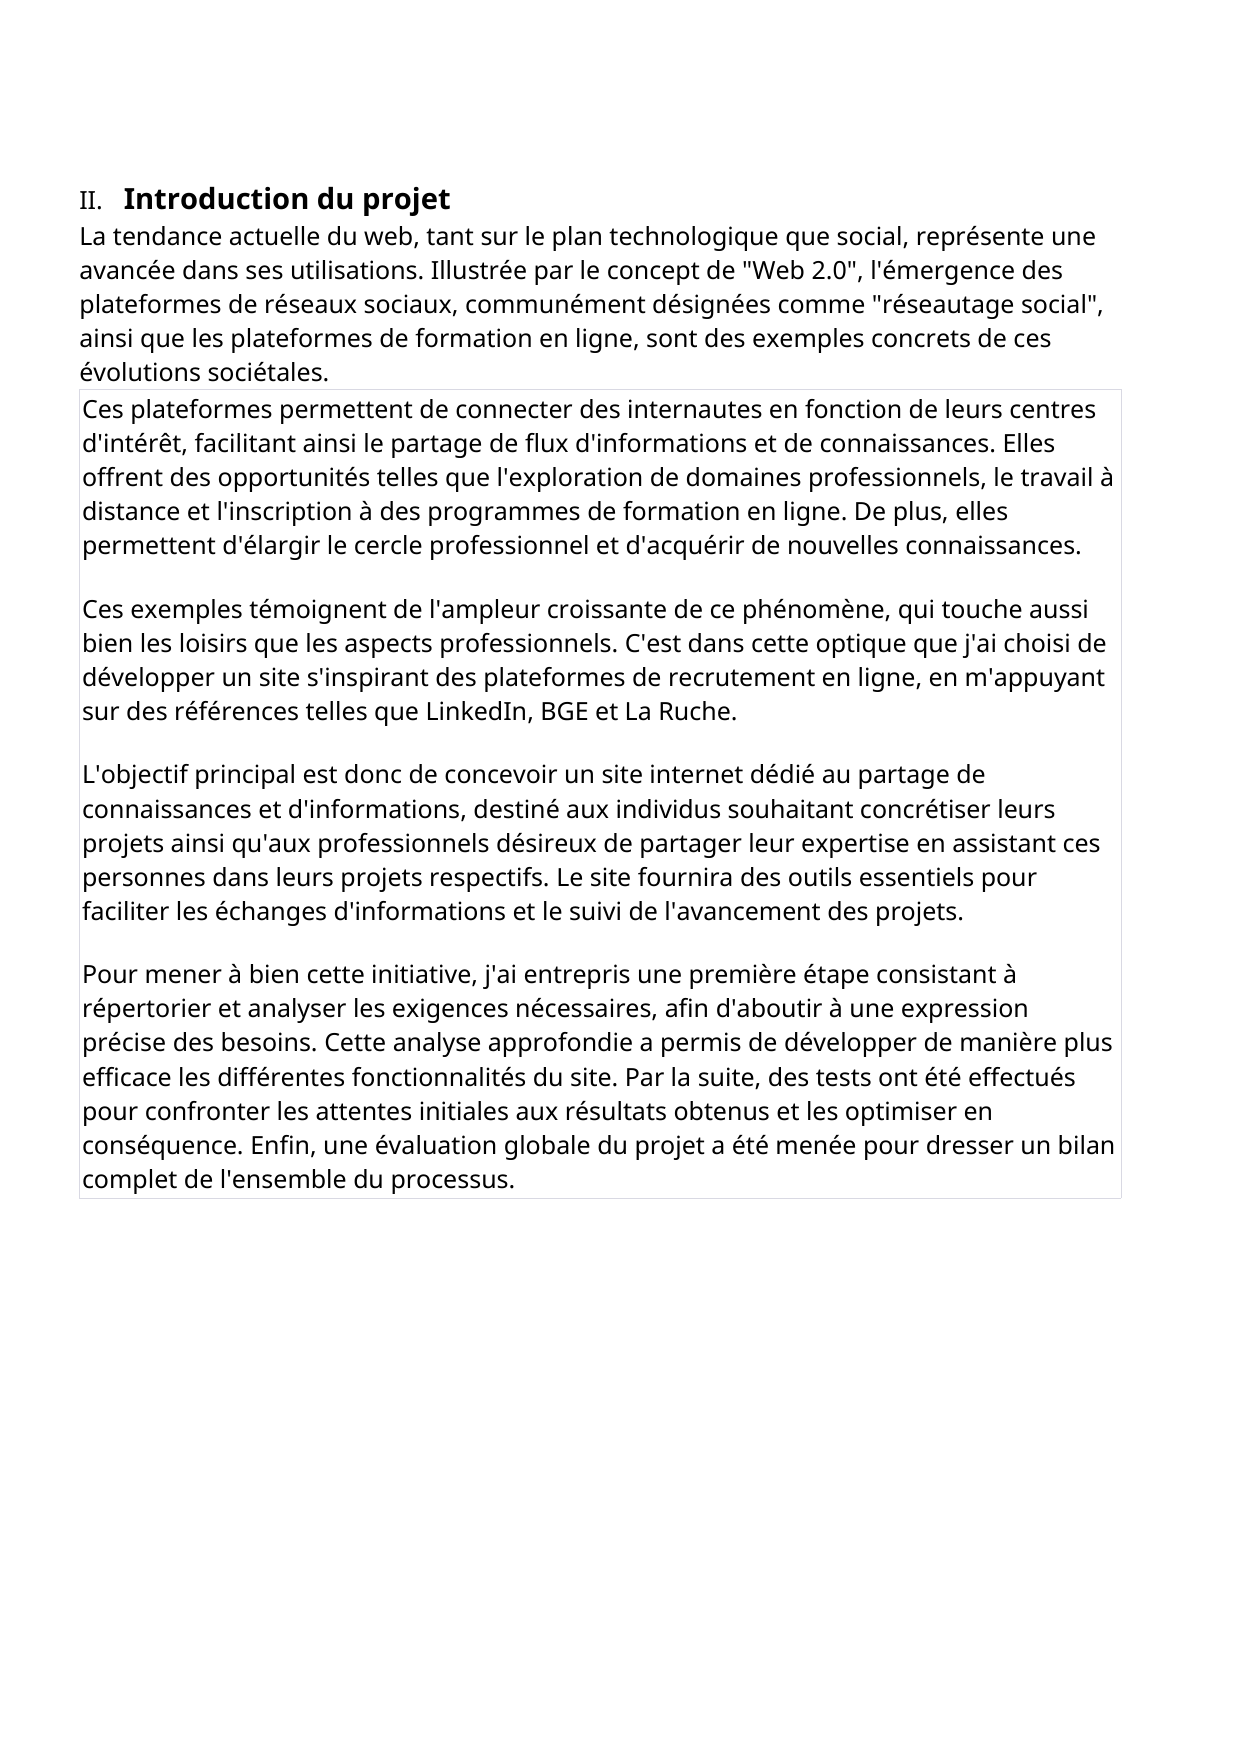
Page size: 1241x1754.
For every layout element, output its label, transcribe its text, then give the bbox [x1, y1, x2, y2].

list Introduction du projet [79, 178, 1121, 218]
text La tendance actuelle du web, tant sur le plan technologique que social, représente une avancée dans ses utilisations. Illustrée par le concept de "Web 2.0", l'émergence des plateformes de réseaux sociaux, communément désignées comme "réseautage social", ainsi que les plateformes de formation en ligne, sont des exemples concrets de ces évolutions sociétales. [79, 219, 1121, 389]
text Ces exemples témoignent de l'ampleur croissante de ce phénomène, qui touche aussi bien les loisirs que les aspects professionnels. C'est dans cette optique que j'ai choisi de développer un site s'inspirant des plateformes de recrutement en ligne, en m'appuyant sur des références telles que LinkedIn, BGE et La Ruche. [80, 589, 1121, 728]
text L'objectif principal est donc de concevoir un site internet dédié au partage de connaissances et d'informations, destiné aux individus souhaitant concrétiser leurs projets ainsi qu'aux professionnels désireux de partager leur expertise en assistant ces personnes dans leurs projets respectifs. Le site fournira des outils essentiels pour faciliter les échanges d'informations et le suivi de l'avancement des projets. [80, 754, 1121, 927]
text Ces plateformes permettent de connecter des internautes en fonction de leurs centres d'intérêt, facilitant ainsi le partage de flux d'informations et de connaissances. Elles offrent des opportunités telles que l'exploration de domaines professionnels, le travail à distance et l'inscription à des programmes de formation en ligne. De plus, elles permettent d'élargir le cercle professionnel et d'acquérir de nouvelles connaissances. [80, 390, 1121, 562]
text Pour mener à bien cette initiative, j'ai entrepris une première étape consistant à répertorier et analyser les exigences nécessaires, afin d'aboutir à une expression précise des besoins. Cette analyse approfondie a permis de développer de manière plus efficace les différentes fonctionnalités du site. Par la suite, des tests ont été effectués pour confronter les attentes initiales aux résultats obtenus et les optimiser en conséquence. Enfin, une évaluation globale du projet a été menée pour dresser un bilan complet de l'ensemble du processus. [80, 954, 1121, 1198]
